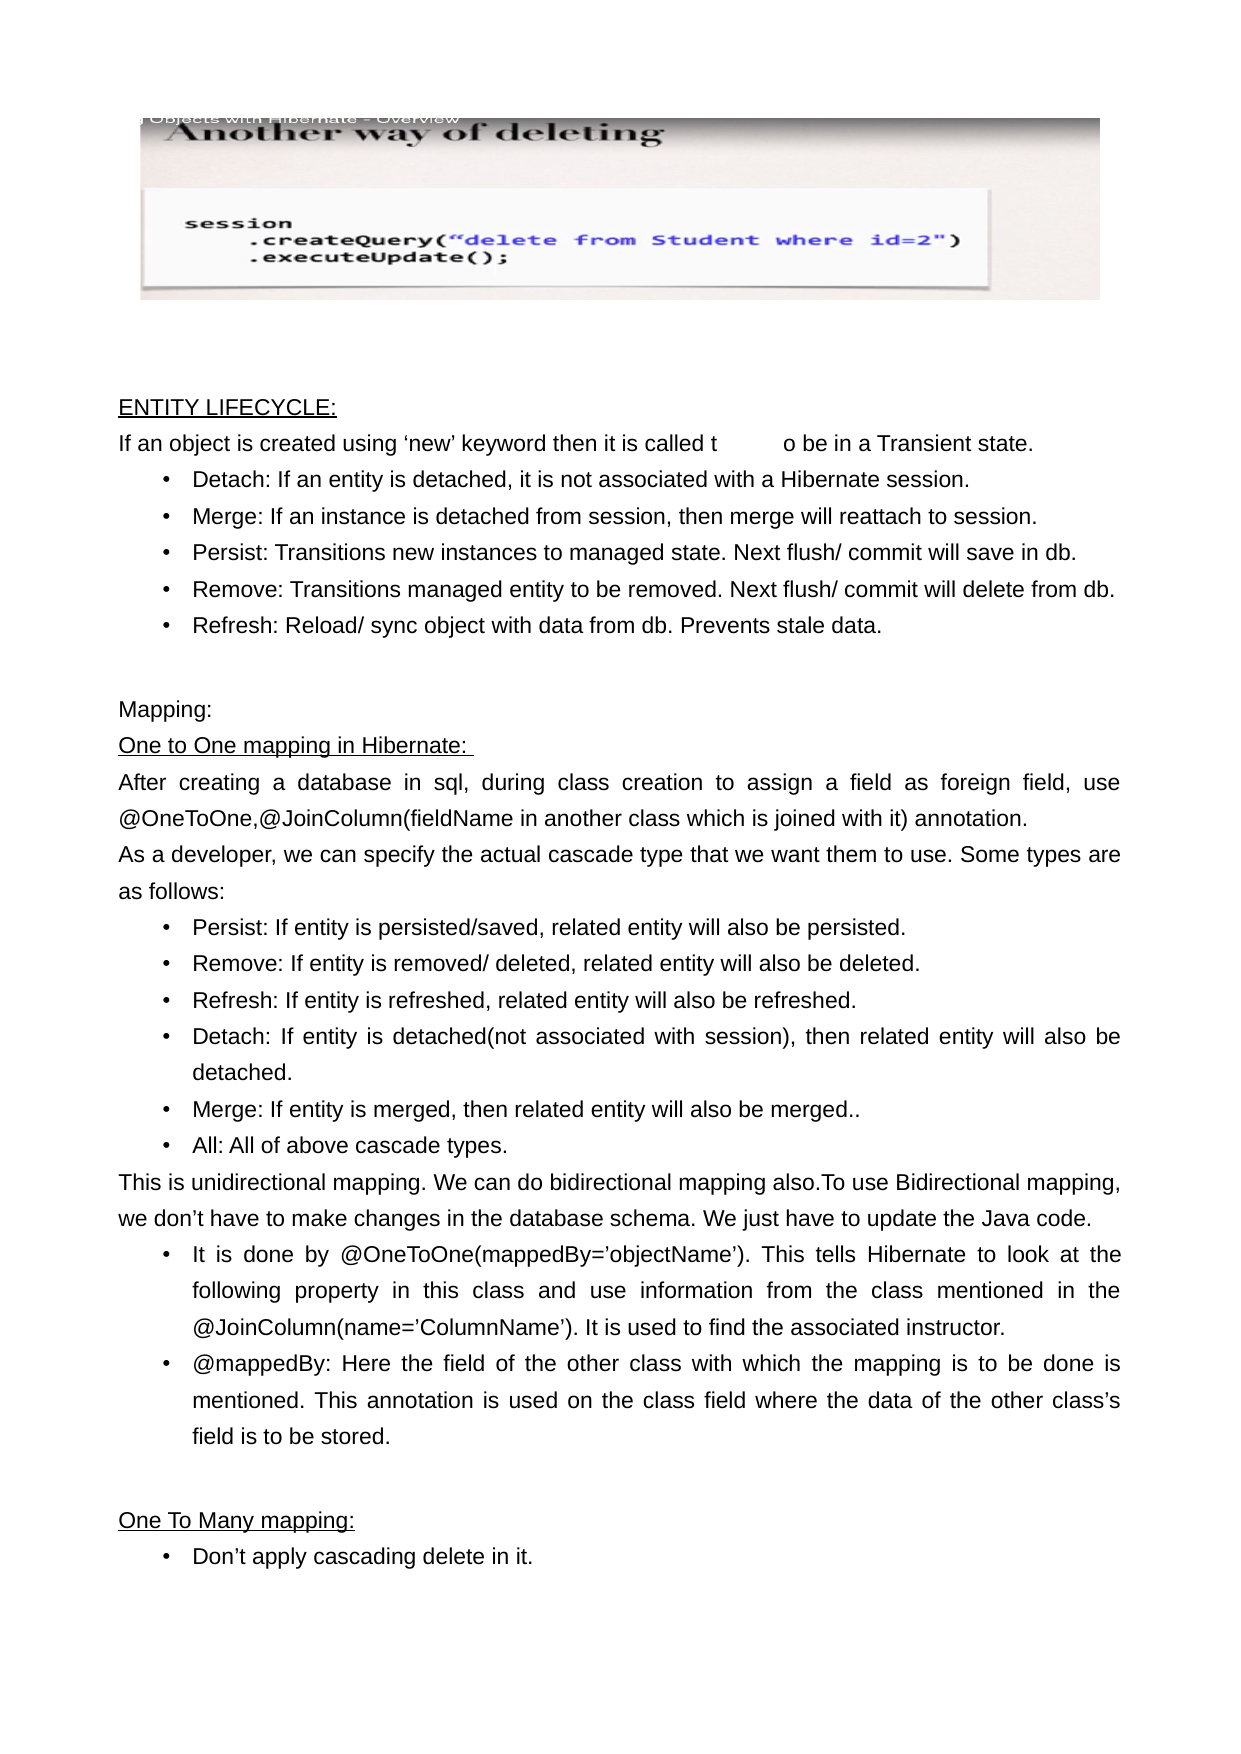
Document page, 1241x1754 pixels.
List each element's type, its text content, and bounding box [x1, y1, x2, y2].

list Detach: If an entity is detached, it is not associated with a Hibernate session. [162, 466, 1122, 493]
list All: All of above cascade types. [162, 1132, 1122, 1158]
list Refresh: Reload/ sync object with data from db. Prevents stale data. [162, 612, 1122, 638]
list Merge: If an instance is detached from session, then merge will reattach to session. [162, 503, 1122, 529]
list @mappedBy: Here the field of the other class with which the mapping is to be done is mentioned. This annotation is used on the class field where the data of the other class’s field is to be stored. [162, 1350, 1122, 1449]
text Mapping: [118, 696, 1122, 722]
text After creating a database in sql, during class creation to assign a field as foreign field, use @OneToOne,@JoinColumn(fieldName in another class which is joined with it) annotation. [118, 768, 1122, 831]
list Persist: Transitions new instances to managed state. Next flush/ commit will save in db. [162, 539, 1122, 566]
text If an object is created using ‘new’ keyword then it is called t o be in a Transient state. [118, 430, 1122, 456]
list Merge: If entity is merged, then related entity will also be merged.. [162, 1096, 1122, 1122]
text This is unidirectional mapping. We can do bidirectional mapping also.To use Bidirectional mapping, we don’t have to make changes in the database schema. We just have to update the Java code. [118, 1168, 1122, 1231]
list Detach: If entity is detached(not associated with session), then related entity will also be detached. [162, 1023, 1122, 1086]
list Remove: If entity is removed/ deleted, related entity will also be deleted. [162, 950, 1122, 977]
list Persist: If entity is persisted/saved, related entity will also be persisted. [162, 914, 1122, 940]
text One To Many mapping: [118, 1507, 1122, 1533]
list Remove: Transitions managed entity to be removed. Next flush/ commit will delete from db. [162, 576, 1122, 602]
picture [140, 118, 1100, 300]
list Don’t apply cascading delete in it. [162, 1543, 1122, 1569]
text One to One mapping in Hibernate: [118, 732, 1122, 758]
list Refresh: If entity is refreshed, related entity will also be refreshed. [162, 987, 1122, 1013]
text ENTITY LIFECYCLE: [118, 394, 1122, 420]
list It is done by @OneToOne(mappedBy=’objectName’). This tells Hibernate to look at the following property in this class and use information from the class mentioned in the @JoinColumn(name=’ColumnName’). It is used to find the associated instructor. [162, 1241, 1122, 1340]
text As a developer, we can specify the actual cascade type that we want them to use. Some types are as follows: [118, 841, 1122, 904]
